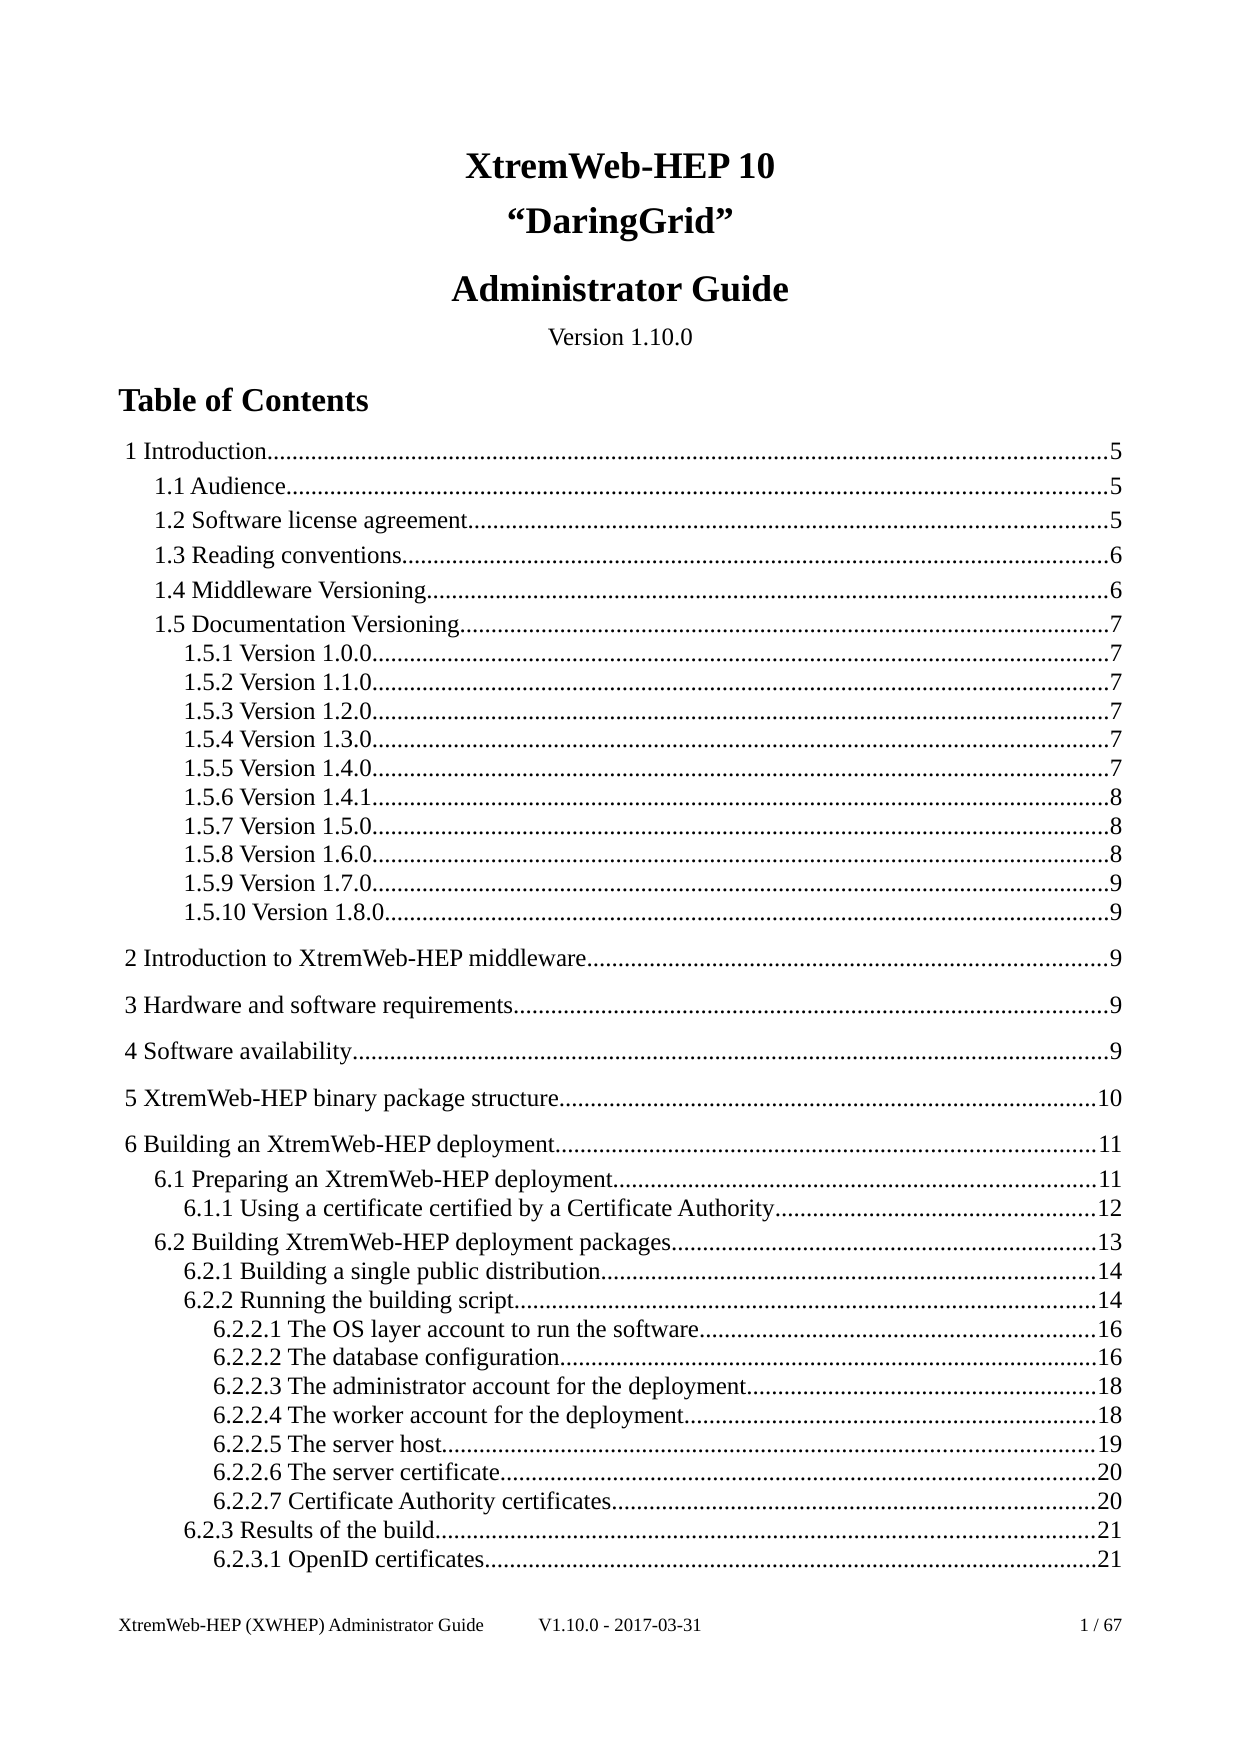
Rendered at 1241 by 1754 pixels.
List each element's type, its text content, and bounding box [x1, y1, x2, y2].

text 6.2.2.1 The OS layer account to run the software 16 [207, 1314, 1122, 1342]
text 1.5.3 Version 1.2.0 7 [177, 696, 1122, 724]
text 6.1.1 Using a certificate certified by a Certificate Authority 12 [177, 1193, 1122, 1221]
text 1.5.4 Version 1.3.0 7 [177, 724, 1122, 753]
text 6.2.2.2 The database configuration 16 [207, 1342, 1122, 1371]
text 6.2.2.6 The server certificate 20 [207, 1457, 1122, 1486]
text 5 XtremWeb-HEP binary package structure 10 [118, 1083, 1122, 1112]
text 6.2.1 Building a single public distribution 14 [177, 1256, 1122, 1285]
subtitle Administrator Guide [118, 267, 1122, 310]
text 1.3 Reading conventions 6 [148, 540, 1122, 569]
text 3 Hardware and software requirements 9 [118, 990, 1122, 1019]
text 1.5.10 Version 1.8.0 9 [177, 897, 1122, 926]
text 6.2.2 Running the building script 14 [177, 1285, 1122, 1314]
text 6.2.3.1 OpenID certificates 21 [207, 1544, 1122, 1572]
text 1.5.9 Version 1.7.0 9 [177, 868, 1122, 897]
text 4 Software availability 9 [118, 1036, 1122, 1065]
text 6.2.2.4 The worker account for the deployment 18 [207, 1400, 1122, 1429]
text 6.2 Building XtremWeb-HEP deployment packages 13 [148, 1227, 1122, 1256]
text 1.5.5 Version 1.4.0 7 [177, 753, 1122, 782]
text 1.5 Documentation Versioning 7 [148, 609, 1122, 638]
subtitle Table of Contents [118, 380, 1122, 418]
text 1.5.1 Version 1.0.0 7 [177, 638, 1122, 667]
subtitle XtremWeb-HEP 10 [118, 143, 1122, 186]
text 1.5.7 Version 1.5.0 8 [177, 811, 1122, 839]
text 1 Introduction 5 [118, 436, 1122, 465]
text 6.2.2.5 The server host 19 [207, 1429, 1122, 1457]
text 2 Introduction to XtremWeb-HEP middleware 9 [118, 943, 1122, 972]
text 6.2.2.3 The administrator account for the deployment 18 [207, 1371, 1122, 1400]
text 1.1 Audience 5 [148, 471, 1122, 499]
text 1.5.8 Version 1.6.0 8 [177, 839, 1122, 868]
text 6.2.2.7 Certificate Authority certificates 20 [207, 1486, 1122, 1515]
text 1.5.2 Version 1.1.0 7 [177, 667, 1122, 696]
text Version 1.10.0 [118, 322, 1122, 351]
text 1.4 Middleware Versioning 6 [148, 575, 1122, 603]
text 6 Building an XtremWeb-HEP deployment 11 [118, 1129, 1122, 1158]
text 1.5.6 Version 1.4.1 8 [177, 782, 1122, 811]
text 1.2 Software license agreement 5 [148, 505, 1122, 534]
text 6.2.3 Results of the build 21 [177, 1515, 1122, 1544]
text 6.1 Preparing an XtremWeb-HEP deployment 11 [148, 1164, 1122, 1193]
text “DaringGrid” [118, 199, 1122, 242]
